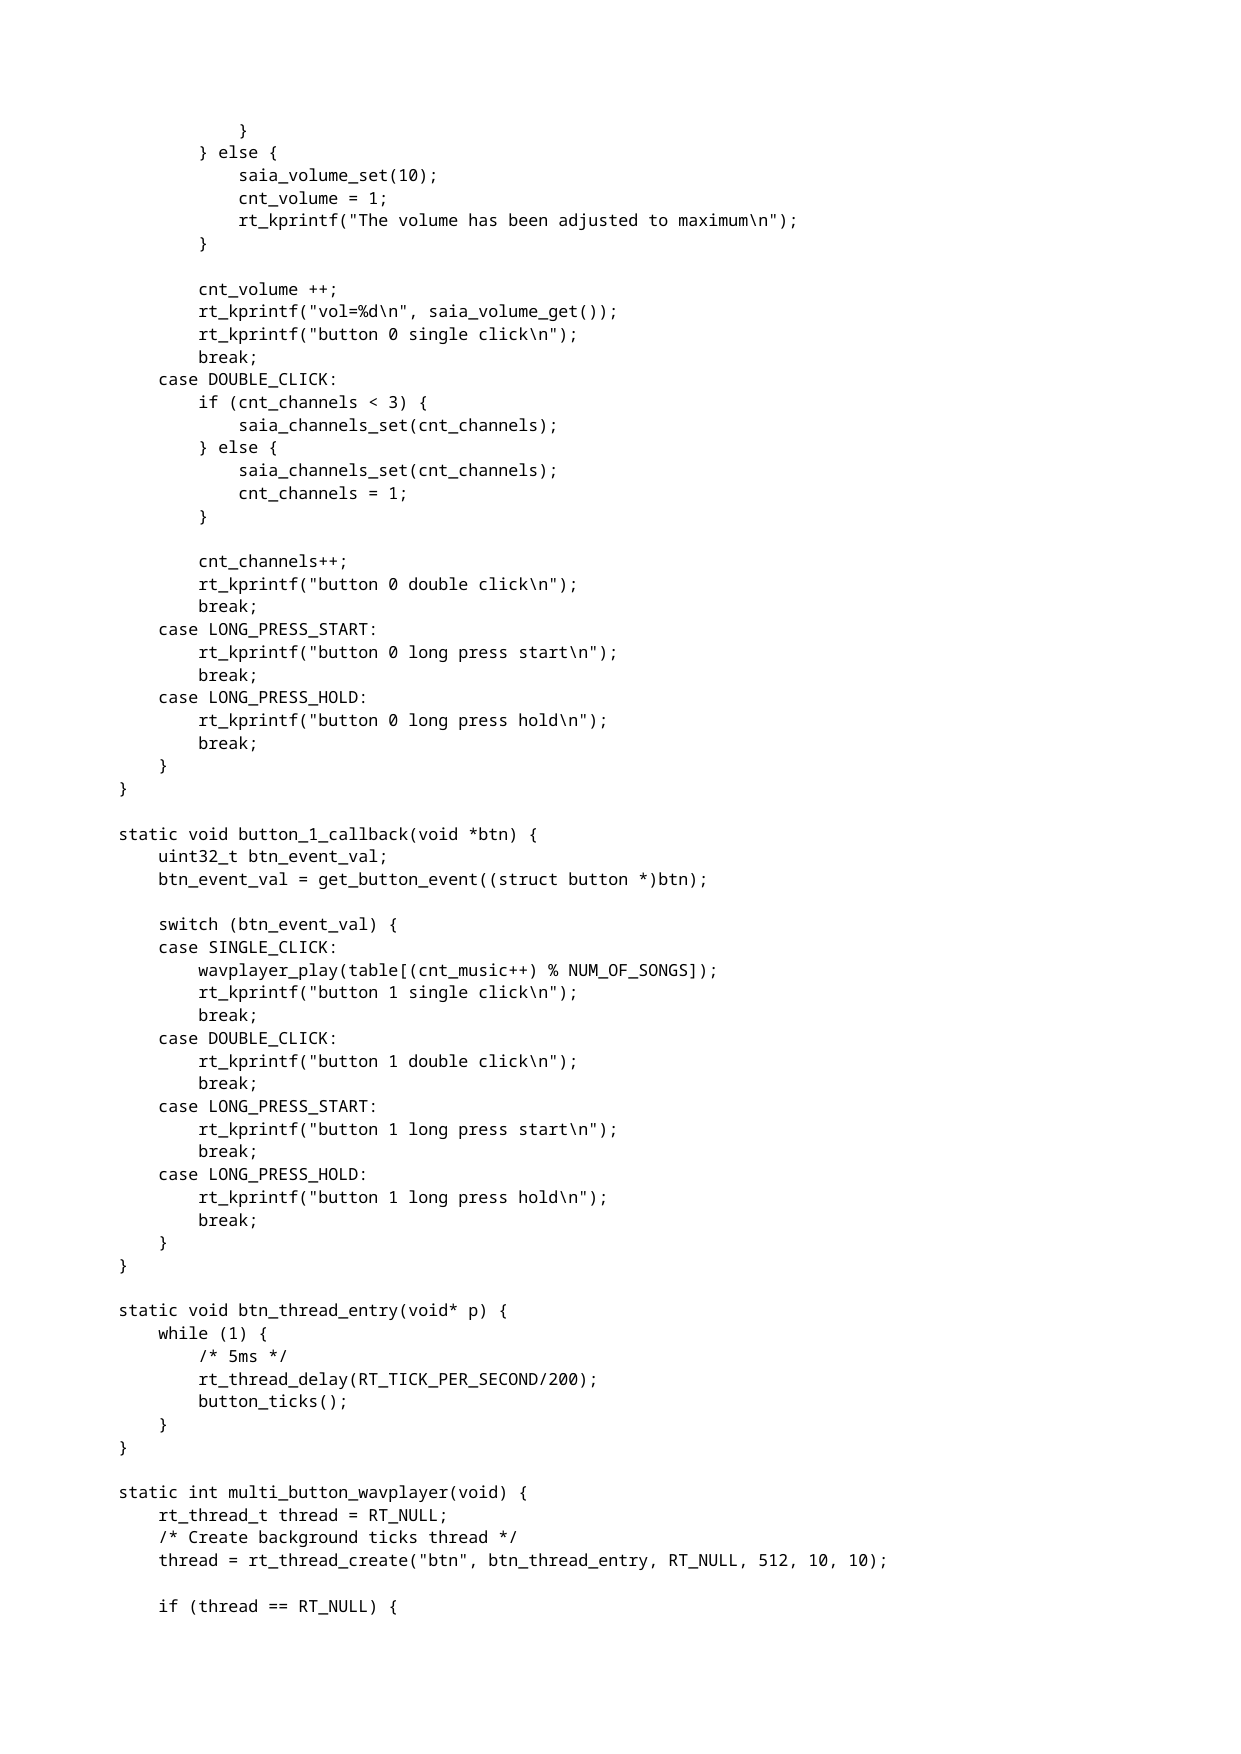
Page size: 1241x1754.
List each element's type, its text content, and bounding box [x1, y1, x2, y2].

text rt_kprintf("button 1 double click\n"); [118, 1049, 1122, 1072]
text case DOUBLE_CLICK: [118, 368, 1122, 391]
text case SINGLE_CLICK: [118, 936, 1122, 958]
text case LONG_PRESS_START: [118, 1094, 1122, 1117]
text static int multi_button_wavplayer(void) { [118, 1481, 1122, 1503]
text break; [118, 1140, 1122, 1163]
text /* Create background ticks thread */ [118, 1526, 1122, 1549]
text } [118, 118, 1122, 141]
text } else { [118, 436, 1122, 459]
text wavplayer_play(table[(cnt_music++) % NUM_OF_SONGS]); [118, 958, 1122, 981]
text break; [118, 595, 1122, 618]
text break; [118, 1004, 1122, 1026]
text button_ticks(); [118, 1390, 1122, 1412]
text cnt_volume ++; [118, 277, 1122, 300]
text case LONG_PRESS_HOLD: [118, 1163, 1122, 1185]
text break; [118, 731, 1122, 754]
text saia_volume_set(10); [118, 163, 1122, 186]
text switch (btn_event_val) { [118, 913, 1122, 936]
text } [118, 1435, 1122, 1458]
text rt_kprintf("button 1 long press start\n"); [118, 1117, 1122, 1140]
text rt_kprintf("button 0 long press start\n"); [118, 640, 1122, 663]
text break; [118, 345, 1122, 368]
text cnt_channels++; [118, 549, 1122, 572]
text uint32_t btn_event_val; [118, 845, 1122, 867]
text btn_event_val = get_button_event((struct button *)btn); [118, 867, 1122, 890]
text rt_thread_delay(RT_TICK_PER_SECOND/200); [118, 1367, 1122, 1390]
text } else { [118, 141, 1122, 163]
text case LONG_PRESS_START: [118, 618, 1122, 640]
text break; [118, 1072, 1122, 1094]
text static void button_1_callback(void *btn) { [118, 822, 1122, 845]
text rt_kprintf("The volume has been adjusted to maximum\n"); [118, 209, 1122, 232]
text if (thread == RT_NULL) { [118, 1594, 1122, 1617]
text } [118, 1253, 1122, 1276]
text break; [118, 1208, 1122, 1231]
text case LONG_PRESS_HOLD: [118, 686, 1122, 708]
text rt_thread_t thread = RT_NULL; [118, 1503, 1122, 1526]
text } [118, 777, 1122, 799]
text rt_kprintf("button 0 single click\n"); [118, 322, 1122, 345]
text cnt_channels = 1; [118, 481, 1122, 504]
text rt_kprintf("button 1 single click\n"); [118, 981, 1122, 1004]
text } [118, 754, 1122, 777]
text break; [118, 663, 1122, 686]
text } [118, 1231, 1122, 1253]
text while (1) { [118, 1322, 1122, 1344]
text } [118, 1412, 1122, 1435]
text saia_channels_set(cnt_channels); [118, 413, 1122, 436]
text cnt_volume = 1; [118, 186, 1122, 209]
text static void btn_thread_entry(void* p) { [118, 1299, 1122, 1322]
text rt_kprintf("button 1 long press hold\n"); [118, 1185, 1122, 1208]
text if (cnt_channels < 3) { [118, 391, 1122, 413]
text /* 5ms */ [118, 1344, 1122, 1367]
text rt_kprintf("button 0 double click\n"); [118, 572, 1122, 595]
text case DOUBLE_CLICK: [118, 1026, 1122, 1049]
text } [118, 232, 1122, 254]
text } [118, 504, 1122, 527]
text saia_channels_set(cnt_channels); [118, 459, 1122, 481]
text thread = rt_thread_create("btn", btn_thread_entry, RT_NULL, 512, 10, 10); [118, 1549, 1122, 1571]
text rt_kprintf("vol=%d\n", saia_volume_get()); [118, 300, 1122, 322]
text rt_kprintf("button 0 long press hold\n"); [118, 708, 1122, 731]
